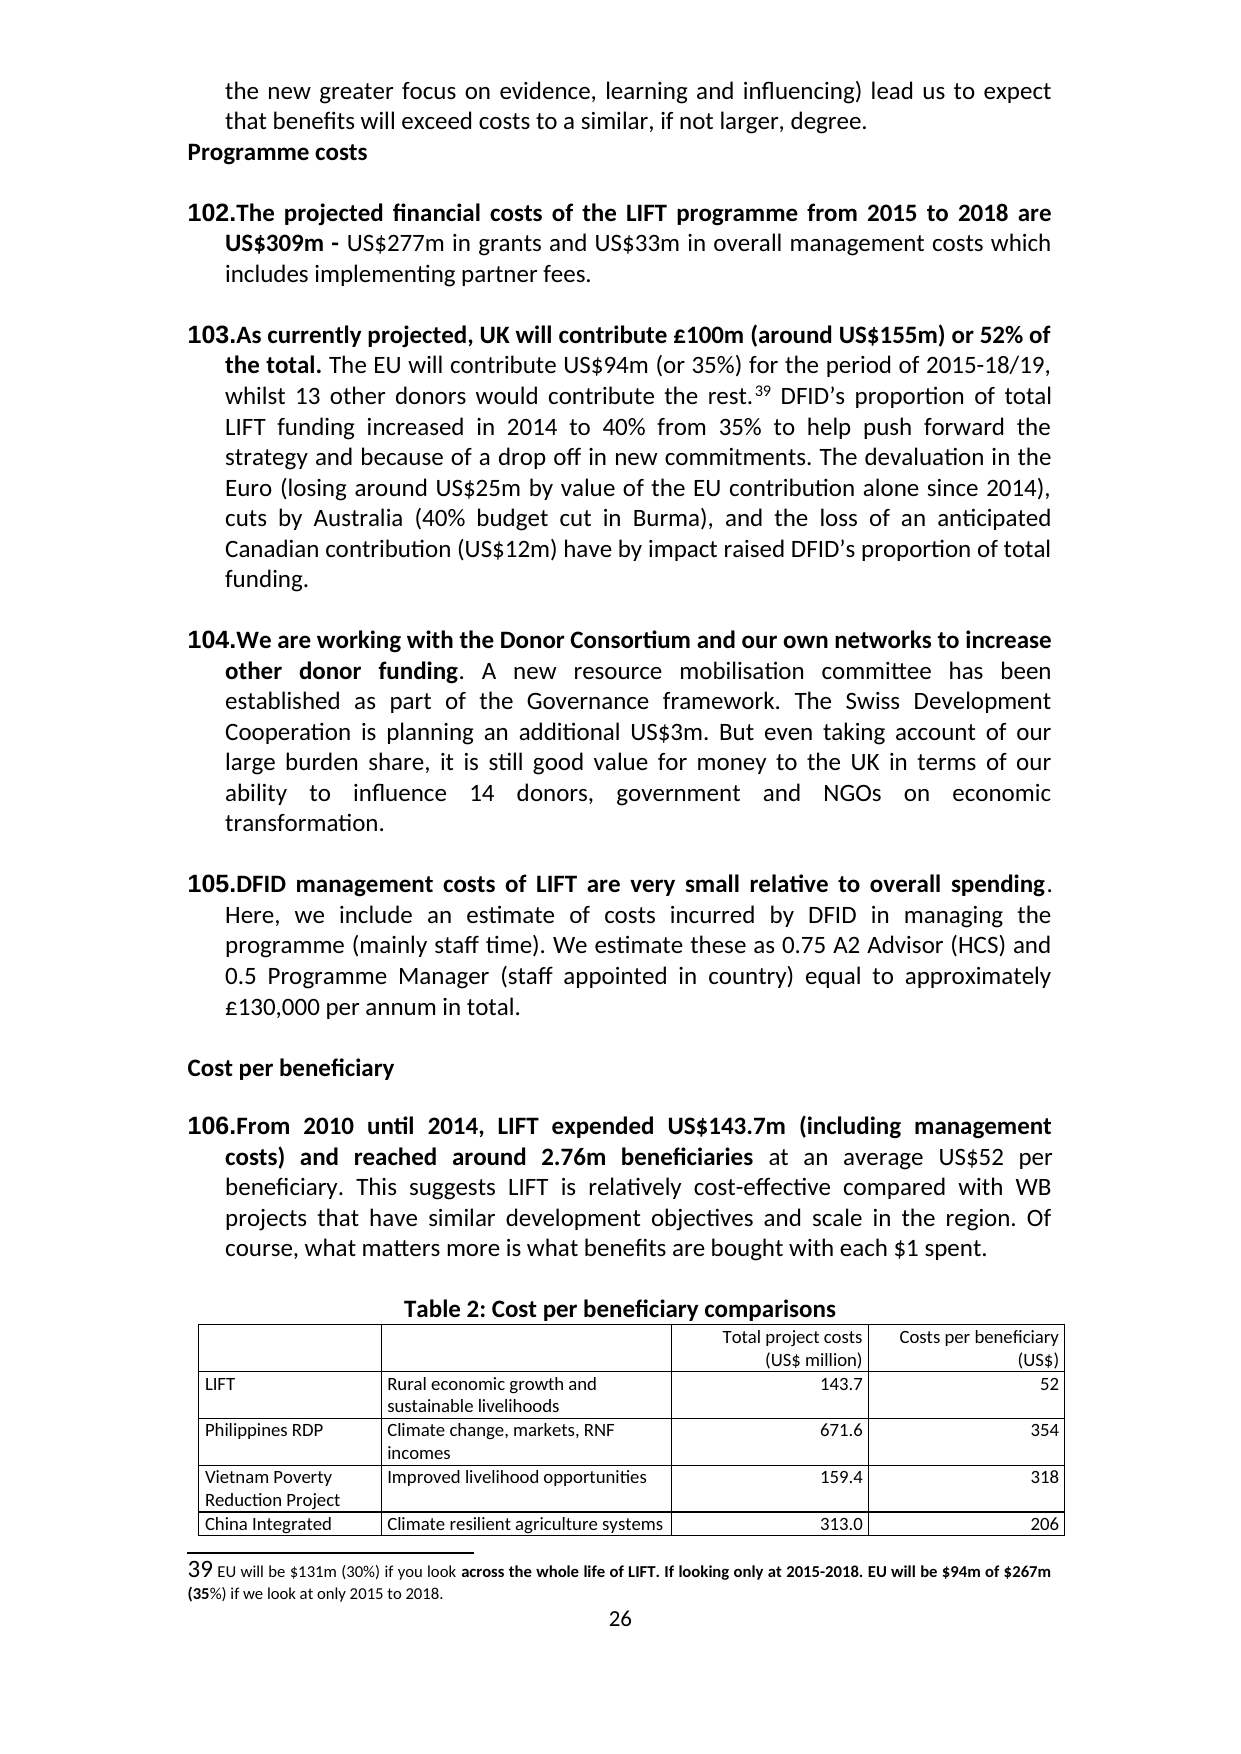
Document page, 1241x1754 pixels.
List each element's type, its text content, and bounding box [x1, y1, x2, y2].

table_cell 52 [869, 1372, 1064, 1418]
table_cell 159.4 [672, 1466, 868, 1511]
table_cell 354 [869, 1419, 1064, 1464]
table_cell China Integrated [199, 1513, 381, 1535]
list From 2010 until 2014, LIFT expended US$143.7m (including management costs) and reached around 2.76m beneficiaries at an average US$52 per beneficiary. This suggests LIFT is relatively cost-effective compared with WB projects that have similar development objectives and scale in the region. Of course, what matters more is what benefits are bought with each $1 spent. [187, 1110, 1053, 1263]
table_header Total project costs (US$ million) [672, 1325, 868, 1371]
table_cell 206 [869, 1513, 1064, 1535]
list Programme costs [187, 136, 1053, 167]
table_cell Rural economic growth and sustainable livelihoods [382, 1372, 671, 1418]
table_cell Vietnam Poverty Reduction Project [199, 1466, 381, 1511]
table_cell 318 [869, 1466, 1064, 1511]
table_cell Philippines RDP [199, 1419, 381, 1464]
list As currently projected, UK will contribute £100m (around US$155m) or 52% of the total. The EU will contribute US$94m (or 35%) for the period of 2015-18/19, whilst 13 other donors would contribute the rest. DFID’s proportion of total LIFT funding increased in 2014 to 40% from 35% to help push forward the strategy and because of a drop off in new commitments. The devaluation in the Euro (losing around US$25m by value of the EU contribution alone since 2014), cuts by Australia (40% budget cut in Burma), and the loss of an anticipated Canadian contribution (US$12m) have by impact raised DFID’s proportion of total funding. [187, 319, 1053, 594]
table_header Costs per beneficiary (US$) [869, 1325, 1064, 1371]
list We are working with the Donor Consortium and our own networks to increase other donor funding. A new resource mobilisation committee has been established as part of the Governance framework. The Swiss Development Cooperation is planning an additional US$3m. But even taking account of our large burden share, it is still good value for money to the UK in terms of our ability to influence 14 donors, government and NGOs on economic transformation. [187, 624, 1053, 838]
list EU will be $131m (30%) if you look across the whole life of LIFT. If looking only at 2015-2018. EU will be $94m of $267m (35%) if we look at only 2015 to 2018. [187, 1553, 1053, 1604]
table_header [382, 1325, 671, 1371]
list Cost per beneficiary [187, 1052, 1053, 1082]
table_cell LIFT [199, 1372, 381, 1418]
list the new greater focus on evidence, learning and influencing) lead us to expect that benefits will exceed costs to a similar, if not larger, degree. [187, 75, 1053, 136]
text Table 2: Cost per beneficiary comparisons [187, 1293, 1053, 1324]
table_cell 143.7 [672, 1372, 868, 1418]
table_cell Climate resilient agriculture systems [382, 1513, 671, 1535]
list DFID management costs of LIFT are very small relative to overall spending. Here, we include an estimate of costs incurred by DFID in managing the programme (mainly staff time). We estimate these as 0.75 A2 Advisor (HCS) and 0.5 Programme Manager (staff appointed in country) equal to approximately £130,000 per annum in total. [187, 868, 1053, 1021]
table_cell Climate change, markets, RNF incomes [382, 1419, 671, 1464]
table_cell 671.6 [672, 1419, 868, 1464]
table_cell 313.0 [672, 1513, 868, 1535]
table_cell Improved livelihood opportunities [382, 1466, 671, 1511]
table_header [199, 1325, 381, 1371]
list The projected financial costs of the LIFT programme from 2015 to 2018 are US$309m - US$277m in grants and US$33m in overall management costs which includes implementing partner fees. [187, 197, 1053, 289]
